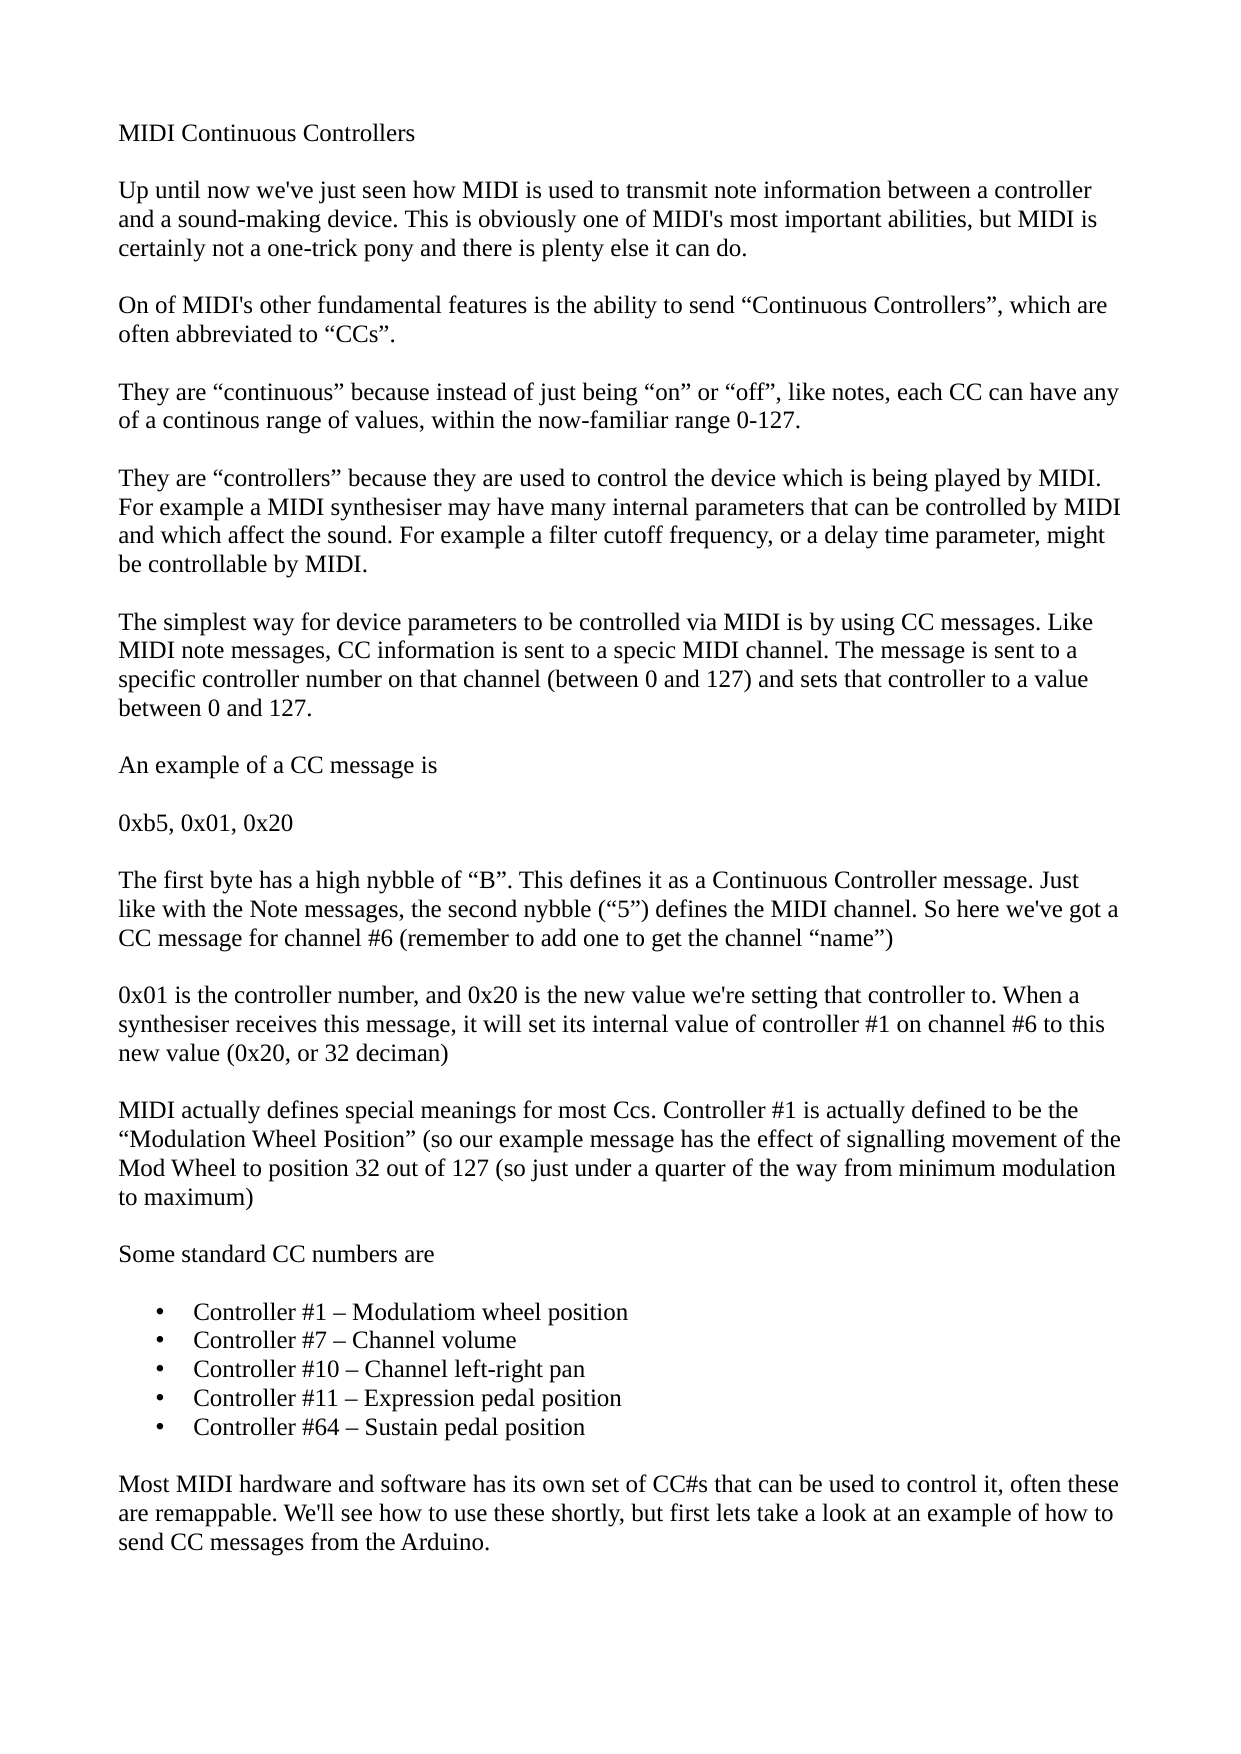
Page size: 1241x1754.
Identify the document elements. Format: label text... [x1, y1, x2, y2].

text Some standard CC numbers are [118, 1239, 1122, 1268]
list Controller #10 – Channel left-right pan [156, 1354, 1122, 1383]
text MIDI actually defines special meanings for most Ccs. Controller #1 is actually defined to be the “Modulation Wheel Position” (so our example message has the effect of signalling movement of the Mod Wheel to position 32 out of 127 (so just under a quarter of the way from minimum modulation to maximum) [118, 1096, 1122, 1211]
list Controller #11 – Expression pedal position [156, 1383, 1122, 1412]
text They are “controllers” because they are used to control the device which is being played by MIDI. For example a MIDI synthesiser may have many internal parameters that can be controlled by MIDI and which affect the sound. For example a filter cutoff frequency, or a delay time parameter, might be controllable by MIDI. [118, 463, 1122, 578]
text Most MIDI hardware and software has its own set of CC#s that can be used to control it, often these are remappable. We'll see how to use these shortly, but first lets take a look at an example of how to send CC messages from the Arduino. [118, 1469, 1122, 1556]
text 0xb5, 0x01, 0x20 [118, 808, 1122, 837]
text MIDI Continuous Controllers [118, 118, 1122, 147]
text 0x01 is the controller number, and 0x20 is the new value we're setting that controller to. When a synthesiser receives this message, it will set its internal value of controller #1 on channel #6 to this new value (0x20, or 32 deciman) [118, 981, 1122, 1067]
text Up until now we've just seen how MIDI is used to transmit note information between a controller and a sound-making device. This is obviously one of MIDI's most important abilities, but MIDI is certainly not a one-trick pony and there is plenty else it can do. [118, 176, 1122, 262]
text The first byte has a high nybble of “B”. This defines it as a Continuous Controller message. Just like with the Note messages, the second nybble (“5”) defines the MIDI channel. So here we've got a CC message for channel #6 (remember to add one to get the channel “name”) [118, 866, 1122, 952]
list Controller #7 – Channel volume [156, 1326, 1122, 1354]
text An example of a CC message is [118, 751, 1122, 779]
text They are “continuous” because instead of just being “on” or “off”, like notes, each CC can have any of a continous range of values, within the now-familiar range 0-127. [118, 377, 1122, 434]
text On of MIDI's other fundamental features is the ability to send “Continuous Controllers”, which are often abbreviated to “CCs”. [118, 291, 1122, 348]
text The simplest way for device parameters to be controlled via MIDI is by using CC messages. Like MIDI note messages, CC information is sent to a specic MIDI channel. The message is sent to a specific controller number on that channel (between 0 and 127) and sets that controller to a value between 0 and 127. [118, 607, 1122, 722]
list Controller #64 – Sustain pedal position [156, 1412, 1122, 1441]
list Controller #1 – Modulatiom wheel position [156, 1297, 1122, 1326]
